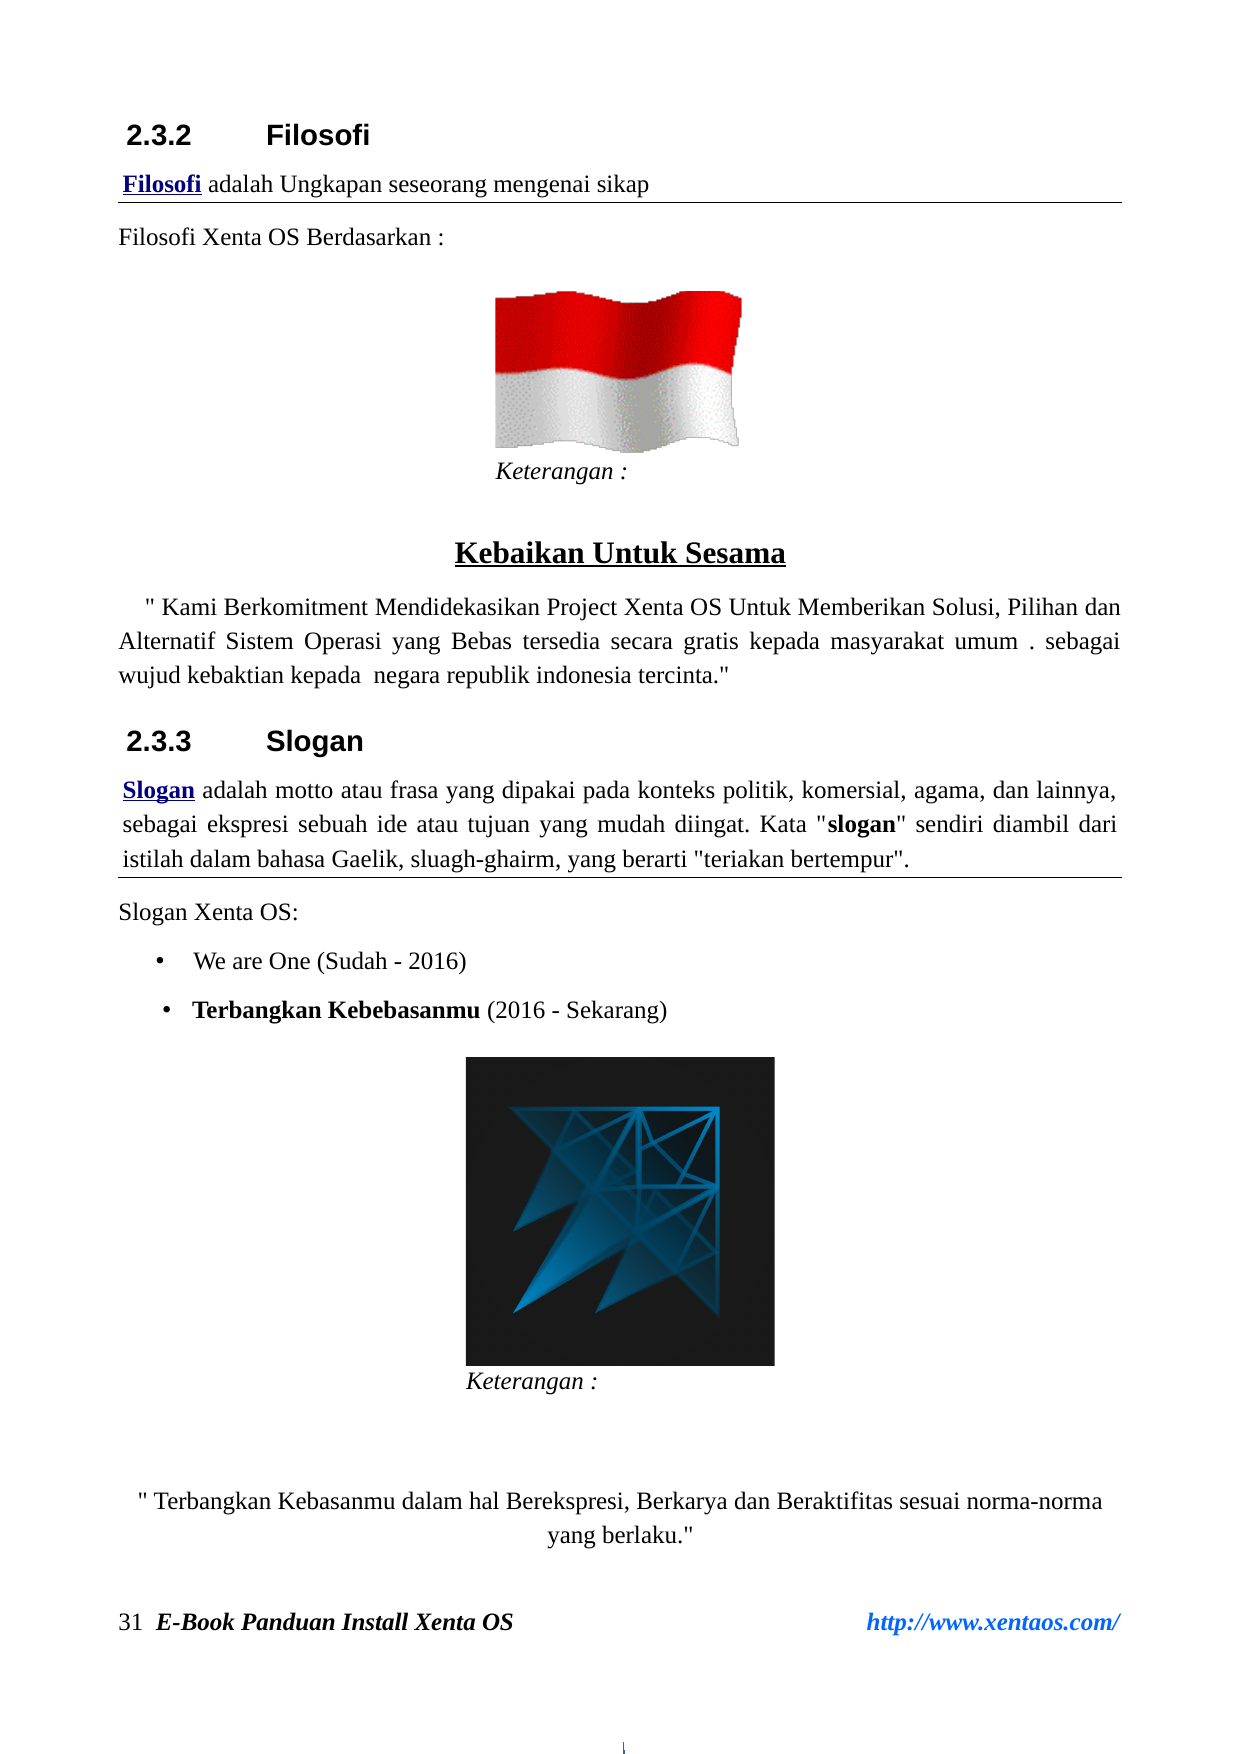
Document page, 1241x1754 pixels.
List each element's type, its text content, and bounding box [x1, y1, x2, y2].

text Keterangan : [466, 1366, 774, 1395]
text Slogan adalah motto atau frasa yang dipakai pada konteks politik, komersial, agama, dan lainnya, sebagai ekspresi sebuah ide atau tujuan yang mudah diingat. Kata "slogan" sendiri diambil dari istilah dalam bahasa Gaelik, sluagh-ghairm, yang berarti "teriakan bertempur". [118, 771, 1122, 877]
text " Kami Berkomitment Mendidekasikan Project Xenta OS Untuk Memberikan Solusi, Pilihan dan Alternatif Sistem Operasi yang Bebas tersedia secara gratis kepada masyarakat umum . sebagai wujud kebaktian kepada negara republik indonesia tercinta." [118, 592, 1122, 689]
picture [495, 291, 745, 456]
text Filosofi adalah Ungkapan seseorang mengenai sikap [118, 164, 1122, 202]
text " Terbangkan Kebasanmu dalam hal Berekspresi, Berkarya dan Beraktifitas sesuai norma-norma yang berlaku." [118, 1486, 1122, 1549]
picture [465, 1057, 775, 1366]
subtitle Slogan [118, 724, 1122, 758]
list We are One (Sudah - 2016) [156, 946, 1122, 975]
text Filosofi Xenta OS Berdasarkan : [118, 222, 1122, 251]
list Terbangkan Kebebasanmu (2016 - Sekarang) [162, 996, 1122, 1024]
text Slogan Xenta OS: [118, 897, 1122, 926]
subtitle Filosofi [118, 118, 1122, 152]
text Keterangan : [495, 456, 745, 484]
text Kebaikan Untuk Sesama [118, 534, 1122, 570]
